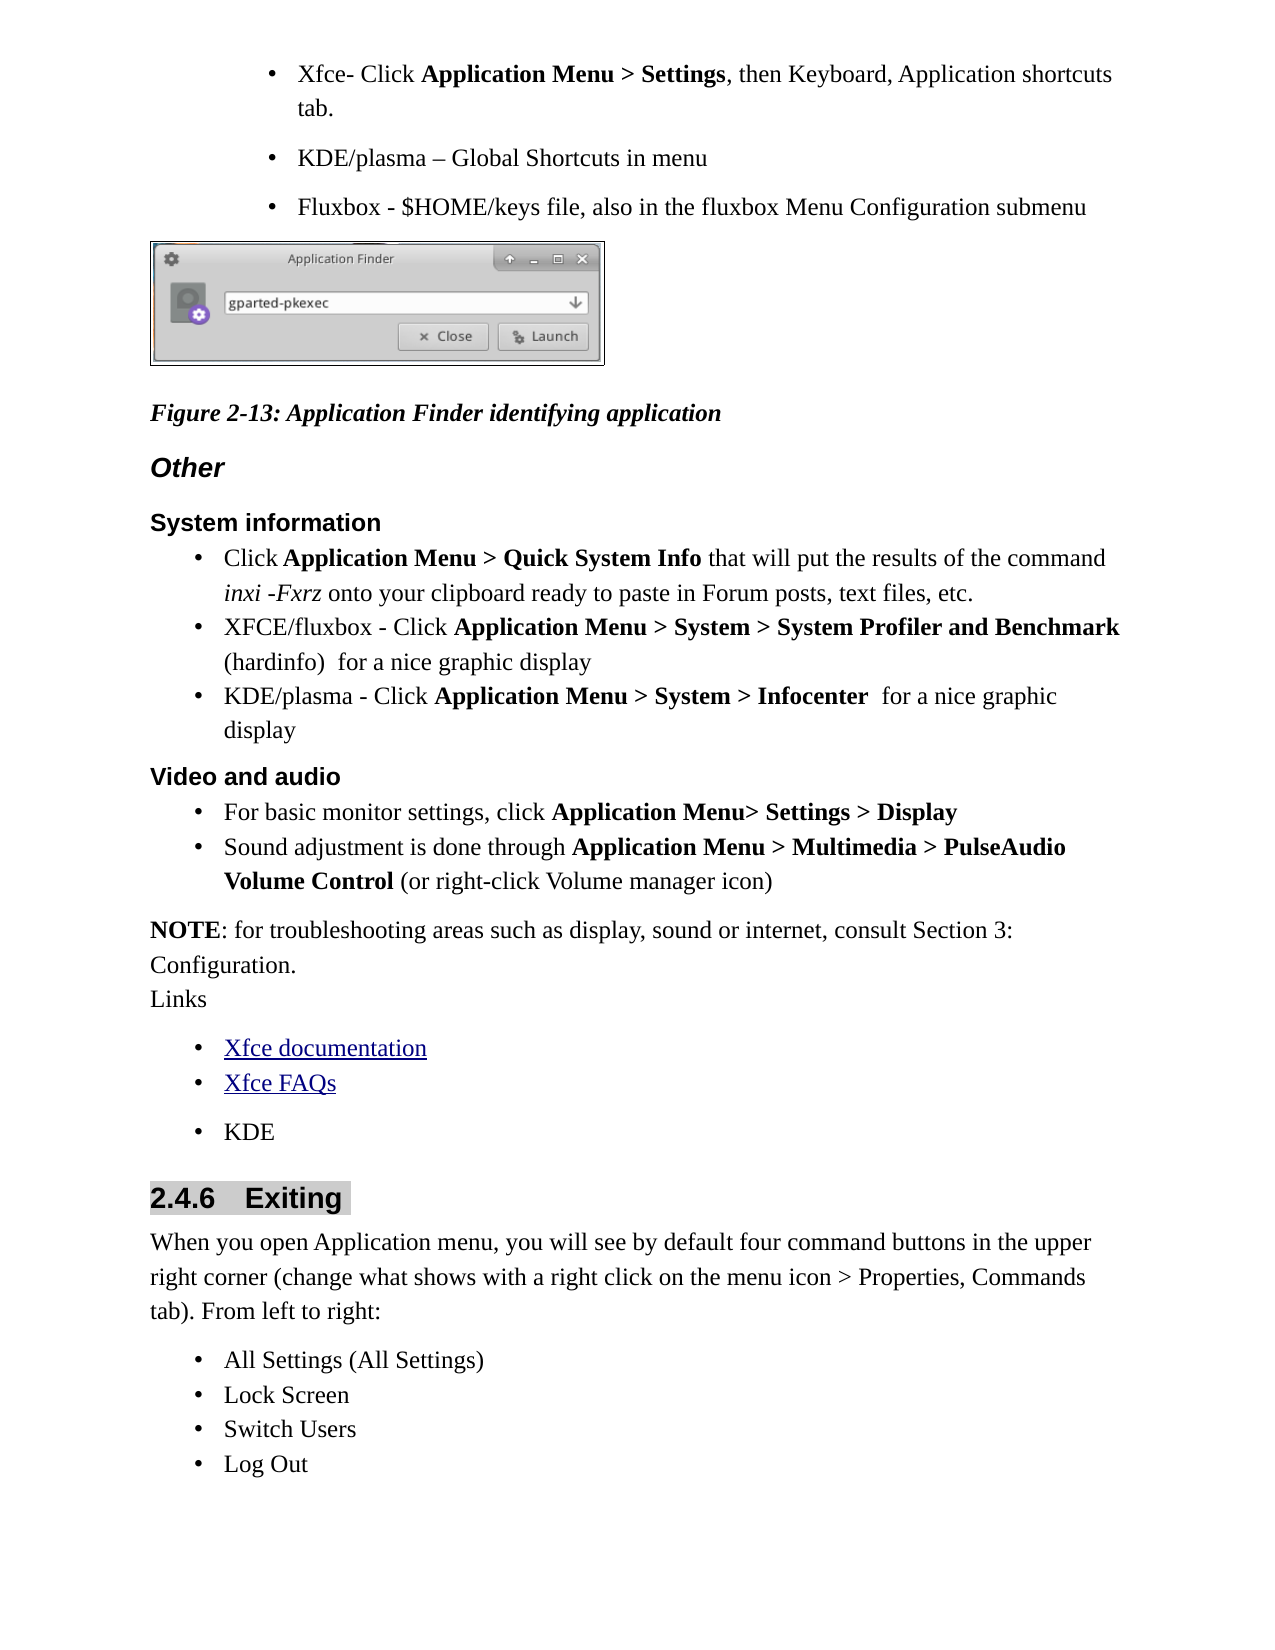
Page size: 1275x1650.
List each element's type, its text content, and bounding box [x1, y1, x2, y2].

list Click Application Menu > Quick System Info that will put the results of the command inxi -Fxrz onto your clipboard ready to paste in Forum posts, text files, etc. [194, 543, 1125, 606]
text Links [150, 984, 1125, 1013]
list All Settings (All Settings) [194, 1345, 1125, 1374]
list KDE/plasma - Click Application Menu > System > Infocenter for a nice graphic display [194, 681, 1125, 744]
list Xfce documentation [194, 1033, 1125, 1062]
subtitle System information [150, 508, 1125, 537]
list Sound adjustment is done through Application Menu > Multimedia > PulseAudio Volume Control (or right-click Volume manager icon) [194, 832, 1125, 895]
text Figure 2-13: Application Finder identifying application [150, 398, 1125, 426]
list KDE [194, 1117, 1125, 1146]
list Log Out [194, 1449, 1125, 1477]
text When you open Application menu, you will see by default four command buttons in the upper right corner (change what shows with a right click on the menu icon > Properties, Commands tab). From left to right: [150, 1227, 1125, 1325]
list Xfce- Click Application Menu > Settings, then Keyboard, Application shortcuts tab. [268, 59, 1125, 122]
list Xfce FAQs [194, 1068, 1125, 1097]
list XFCE/fluxbox - Click Application Menu > System > System Profiler and Benchmark (hardinfo) for a nice graphic display [194, 612, 1125, 675]
list Lock Screen [194, 1380, 1125, 1408]
list Switch Users [194, 1414, 1125, 1443]
subtitle Video and audio [150, 762, 1125, 791]
list Fluxbox - $HOME/keys file, also in the fluxbox Menu Configuration submenu [268, 192, 1125, 220]
subtitle 2.4.6 Exiting [351, 1181, 1125, 1215]
subtitle Other [150, 451, 1125, 483]
list KDE/plasma – Global Shortcuts in menu [268, 143, 1125, 171]
text NOTE: for troubleshooting areas such as display, sound or internet, consult Section 3: Configuration. [150, 915, 1125, 978]
list For basic monitor settings, click Application Menu> Settings > Display [194, 797, 1125, 826]
picture [153, 243, 601, 362]
